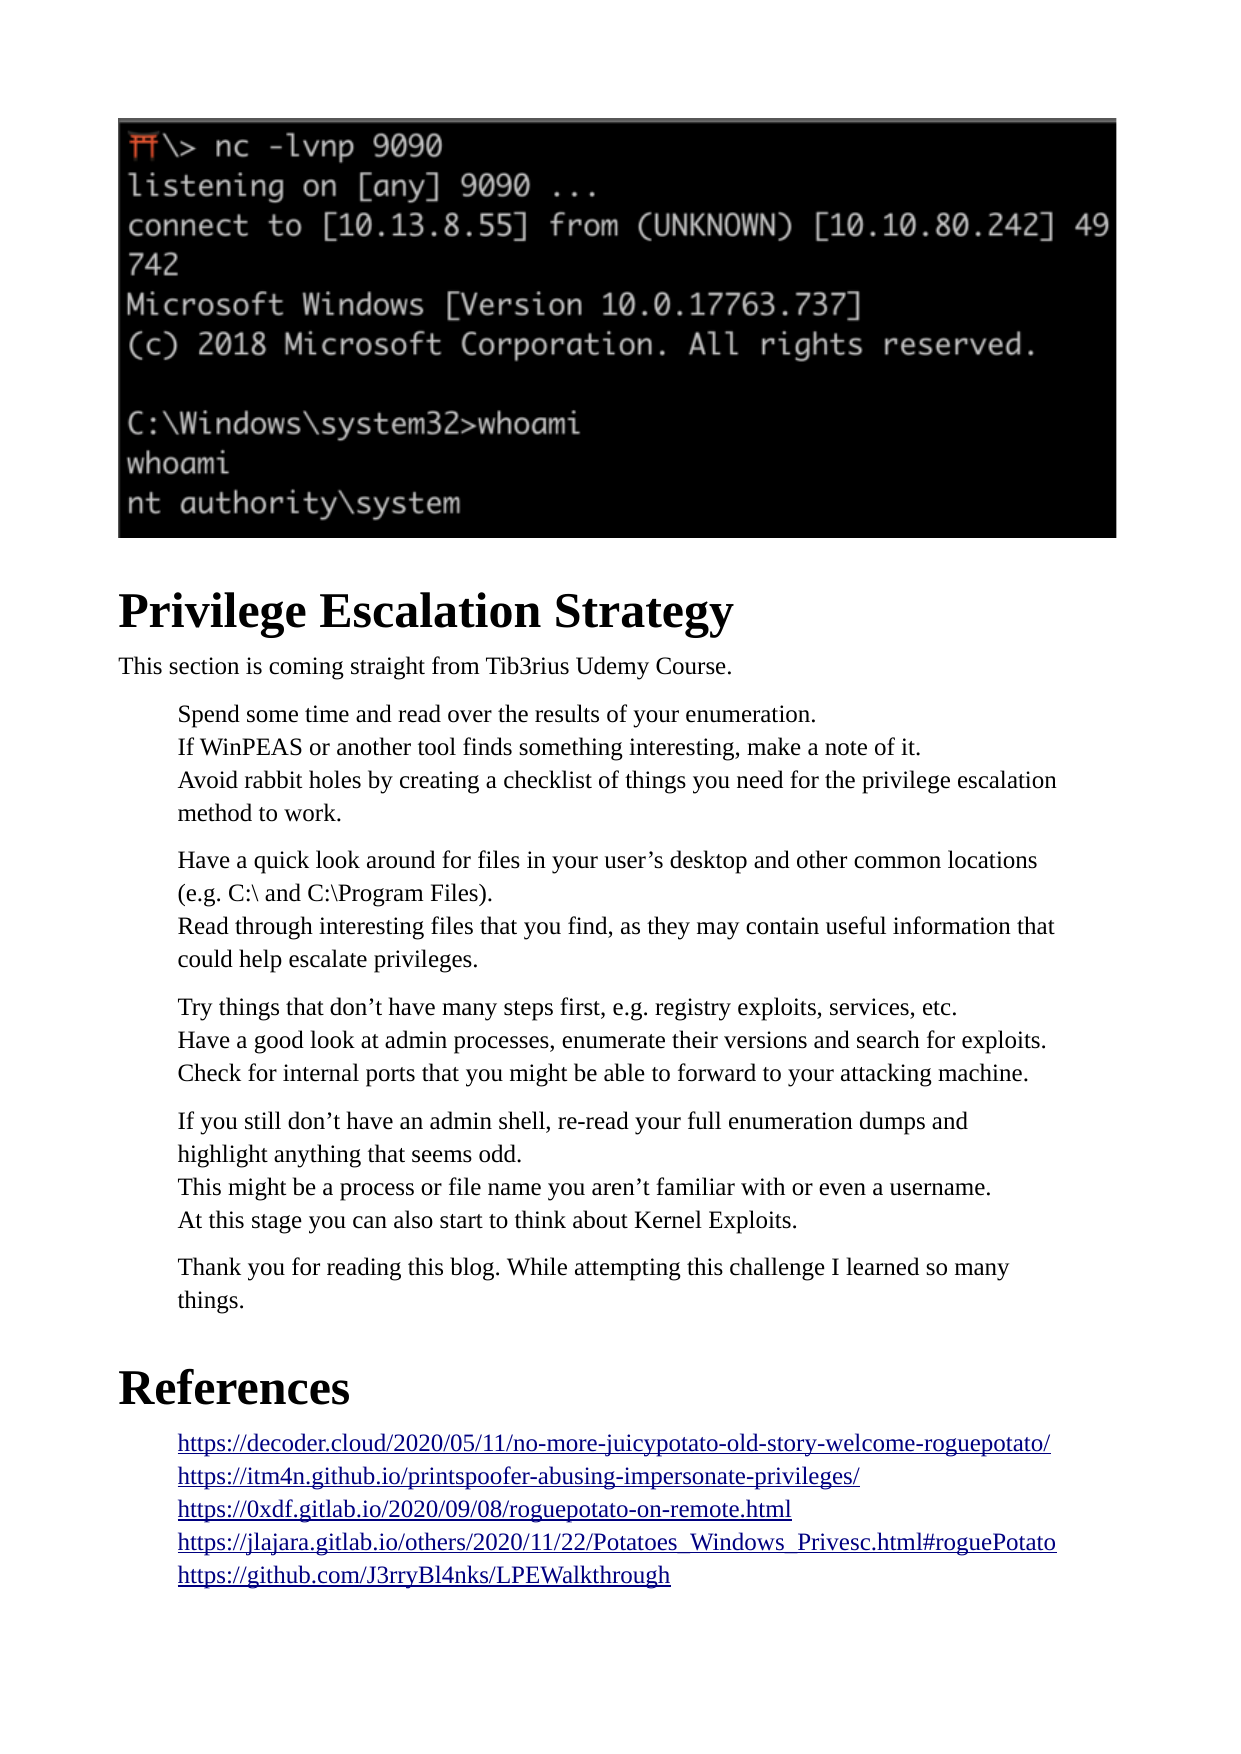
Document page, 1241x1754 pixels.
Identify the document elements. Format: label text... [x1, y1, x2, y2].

text Have a quick look around for files in your user’s desktop and other common locations (e.g. C:\ and C:\Program Files). Read through interesting files that you find, as they may contain useful information that could help escalate privileges. [177, 845, 1063, 973]
text Thank you for reading this blog. While attempting this challenge I learned so many things. [177, 1252, 1063, 1314]
picture [118, 118, 1117, 538]
text If you still don’t have an admin shell, re-read your full enumeration dumps and highlight anything that seems odd. This might be a process or file name you aren’t familiar with or even a username. At this stage you can also start to think about Kernel Exploits. [177, 1106, 1063, 1233]
text Spend some time and read over the results of your enumeration. If WinPEAS or another tool finds something interesting, make a note of it. Avoid rabbit holes by creating a checklist of things you need for the privilege escalation method to work. [177, 699, 1063, 827]
text https://decoder.cloud/2020/05/11/no-more-juicypotato-old-story-welcome-roguepotato/ https://itm4n.github.io/printspoofer-abusing-impersonate-privileges/ https://0xdf.gitlab.io/2020/09/08/roguepotato-on-remote.html https://jlajara.gitlab.io/others/2020/11/22/Potatoes_Windows_Privesc.html#roguePotato https://github.com/J3rryBl4nks/LPEWalkthrough [177, 1428, 1063, 1589]
text Try things that don’t have many steps first, e.g. registry exploits, services, etc. Have a good look at admin processes, enumerate their versions and search for exploits. Check for internal ports that you might be able to forward to your attacking machine. [177, 992, 1063, 1087]
subtitle References [118, 1358, 1122, 1416]
text This section is coming straight from Tib3rius Udemy Course. [118, 651, 1122, 680]
subtitle Privilege Escalation Strategy [118, 581, 1122, 639]
